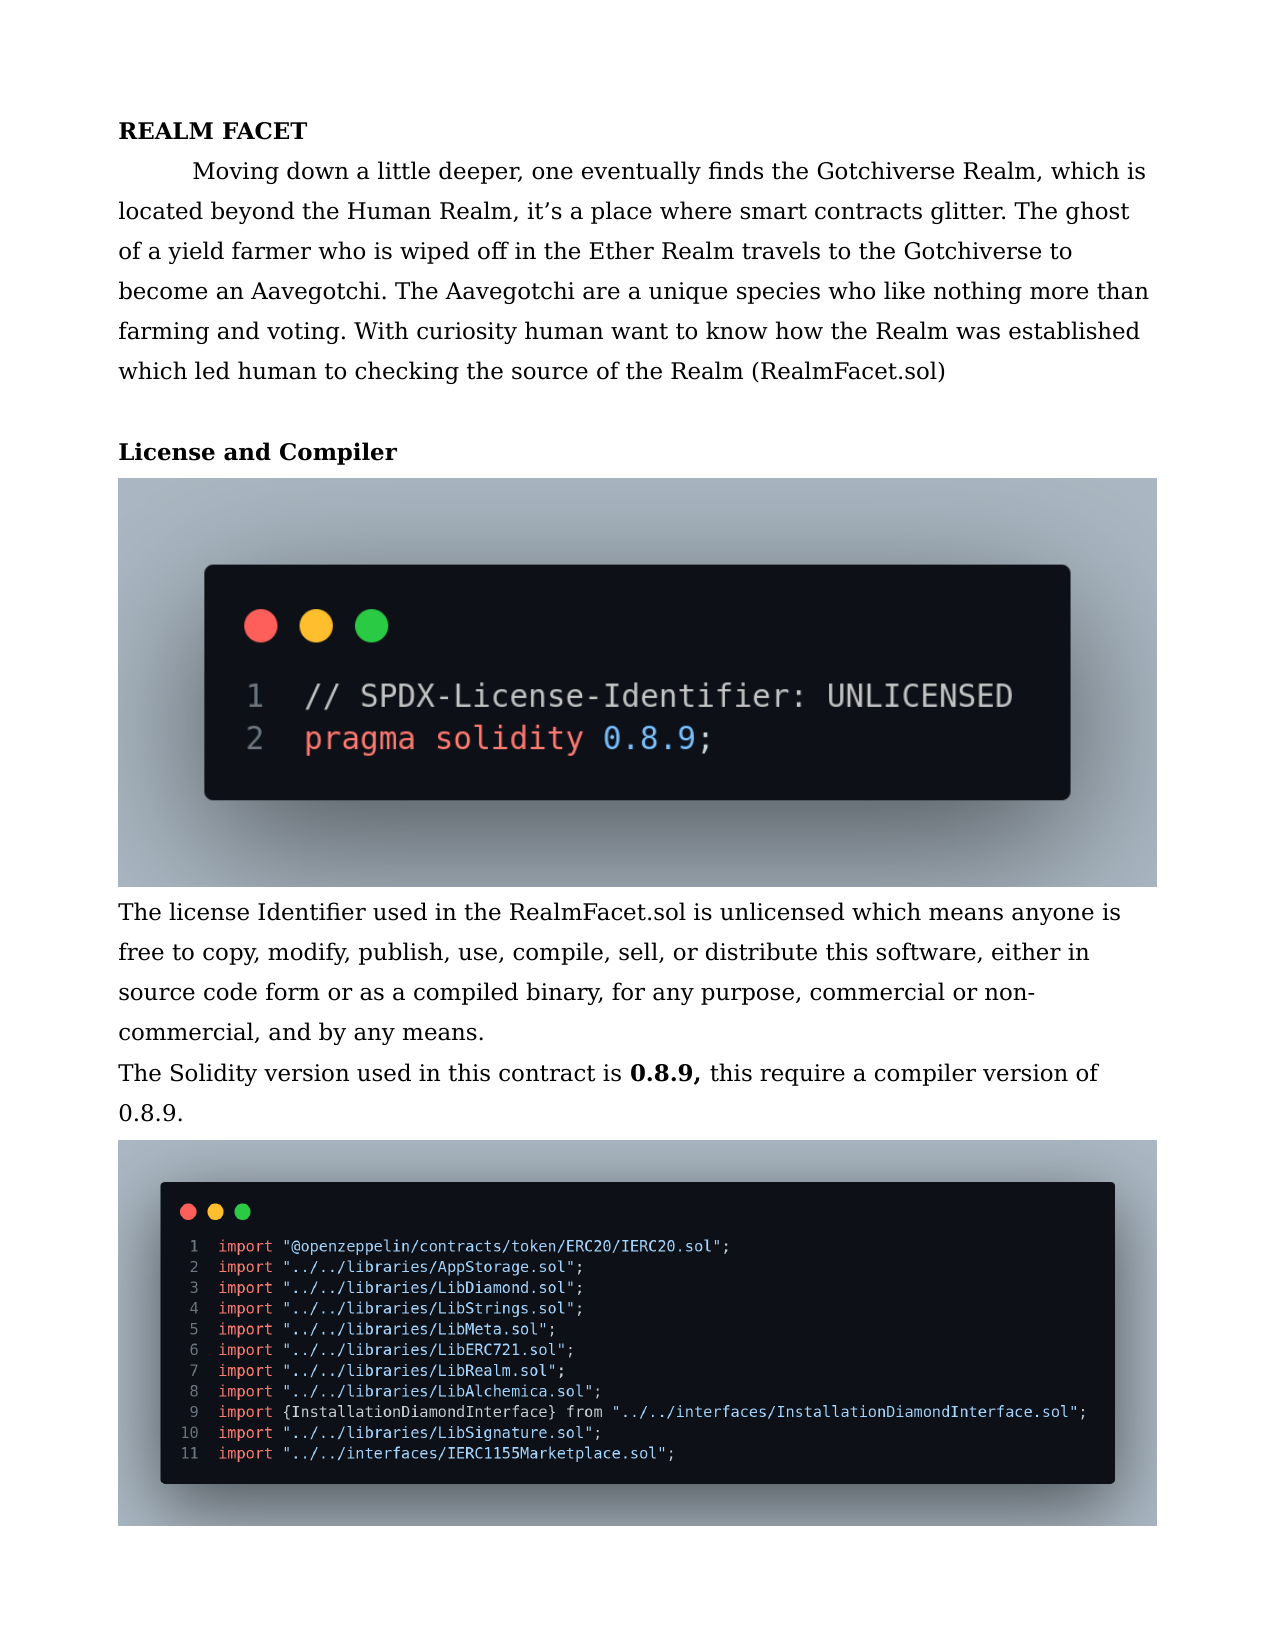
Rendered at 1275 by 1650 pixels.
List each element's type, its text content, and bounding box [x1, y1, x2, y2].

picture [118, 1140, 1157, 1526]
text Moving down a little deeper, one eventually finds the Gotchiverse Realm, which is located beyond the Human Realm, it’s a place where smart contracts glitter. The ghost of a yield farmer who is wiped off in the Ether Realm travels to the Gotchiverse to become an Aavegotchi. The Aavegotchi are a unique species who like nothing more than farming and voting. With curiosity human want to know how the Realm was established which led human to checking the source of the Realm (RealmFacet.sol) [118, 158, 1157, 385]
text REALM FACET [118, 118, 1157, 145]
picture [118, 478, 1157, 887]
text The license Identifier used in the RealmFacet.sol is unlicensed which means anyone is free to copy, modify, publish, use, compile, sell, or distribute this software, either in source code form or as a compiled binary, for any purpose, commercial or non-commercial, and by any means. [118, 887, 1157, 1046]
text The Solidity version used in this contract is 0.8.9, this require a compiler version of 0.8.9. [118, 1059, 1157, 1127]
text License and Compiler [118, 438, 1157, 465]
